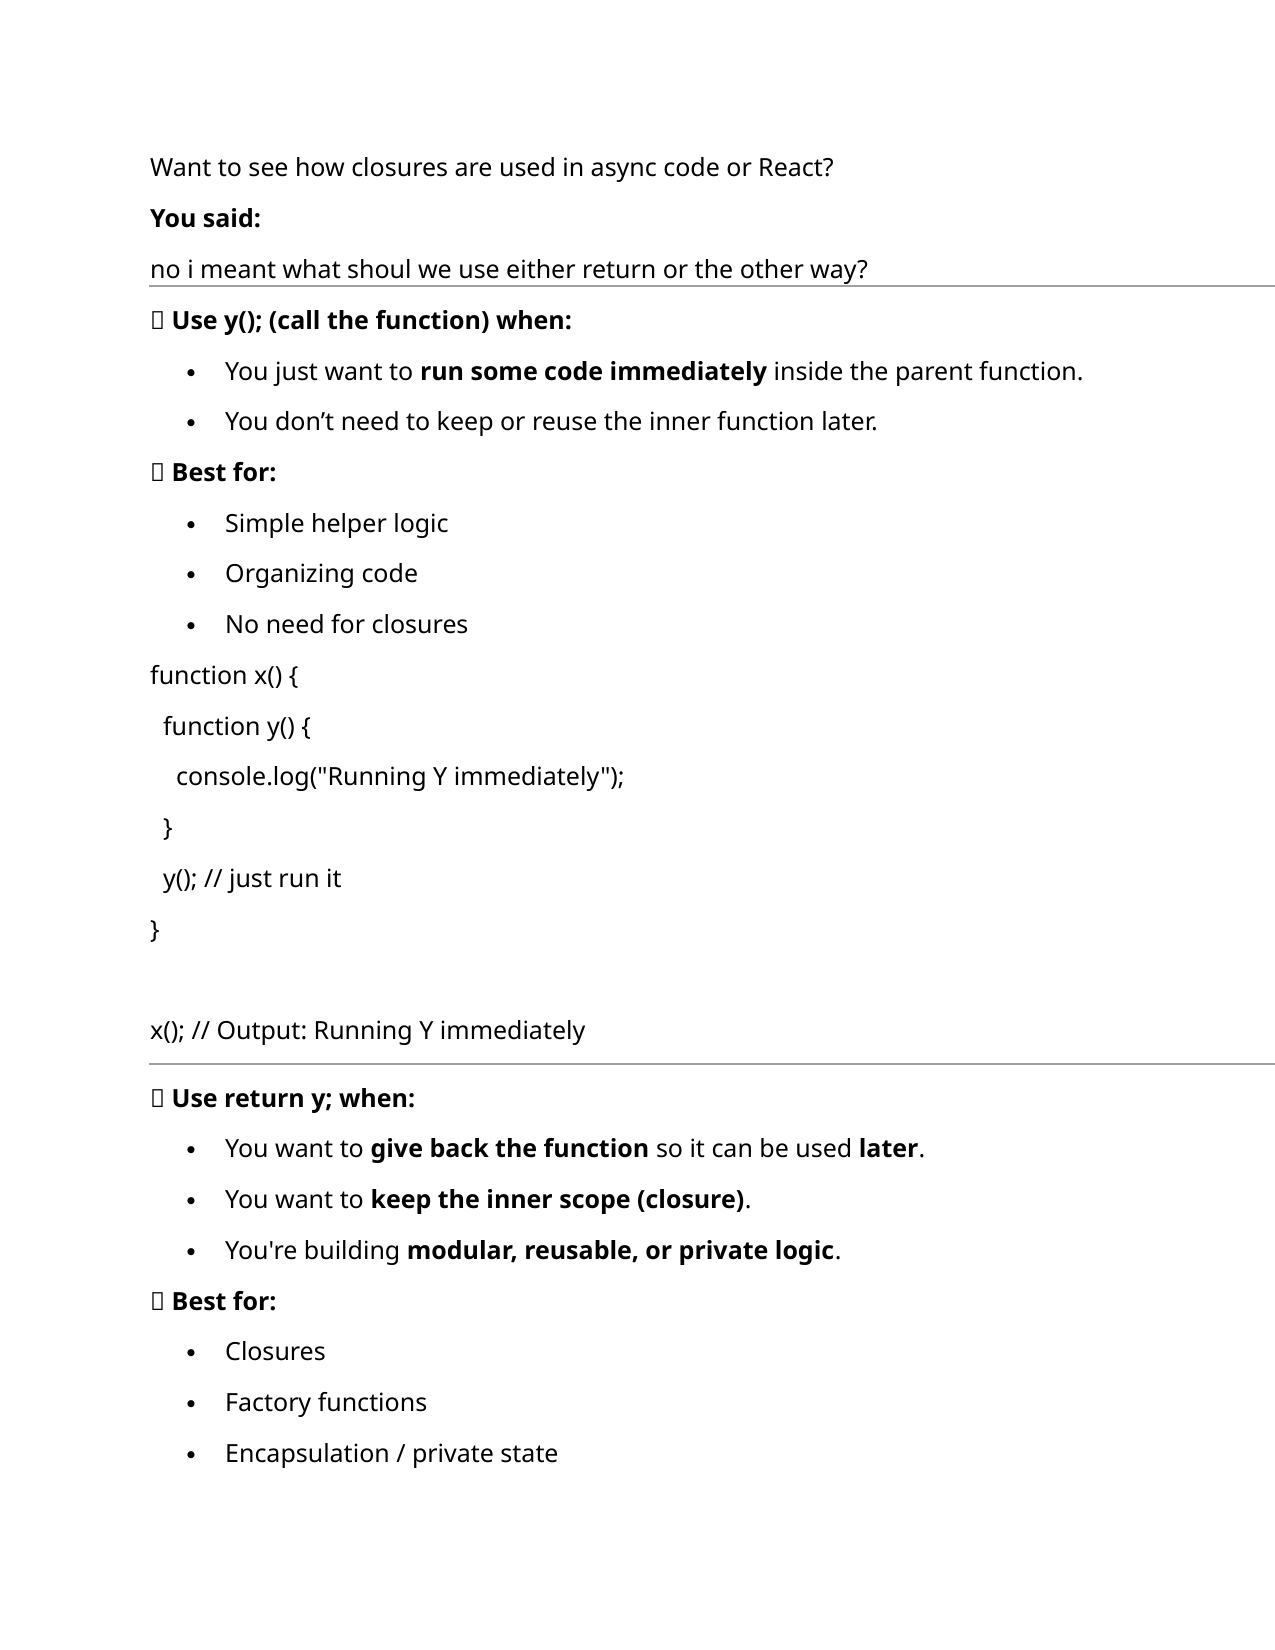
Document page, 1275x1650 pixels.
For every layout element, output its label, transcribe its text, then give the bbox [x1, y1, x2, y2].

text Want to see how closures are used in async code or React? [150, 150, 1125, 184]
list Organizing code [187, 556, 1125, 590]
text You said: [150, 201, 1125, 235]
text ✅ Best for: [150, 1283, 1125, 1317]
text ✅ Best for: [150, 455, 1125, 489]
text } [150, 911, 1125, 945]
list You don’t need to keep or reuse the inner function later. [187, 404, 1125, 438]
list Encapsulation / private state [187, 1436, 1125, 1469]
text } [150, 810, 1125, 844]
text function x() { [150, 658, 1125, 692]
list Factory functions [187, 1385, 1125, 1419]
list Closures [187, 1334, 1125, 1368]
text 🔹 Use y(); (call the function) when: [150, 302, 1125, 337]
text no i meant what shoul we use either return or the other way? [150, 251, 1125, 285]
text y(); // just run it [150, 861, 1125, 894]
text 🔹 Use return y; when: [150, 1080, 1125, 1114]
text x(); // Output: Running Y immediately [150, 1013, 1125, 1047]
text function y() { [150, 708, 1125, 742]
text console.log("Running Y immediately"); [150, 759, 1125, 793]
list No need for closures [187, 607, 1125, 641]
list You want to give back the function so it can be used later. [187, 1131, 1125, 1165]
list Simple helper logic [187, 505, 1125, 539]
list You're building modular, reusable, or private logic. [187, 1233, 1125, 1267]
list You want to keep the inner scope (closure). [187, 1182, 1125, 1216]
list You just want to run some code immediately inside the parent function. [187, 353, 1125, 387]
